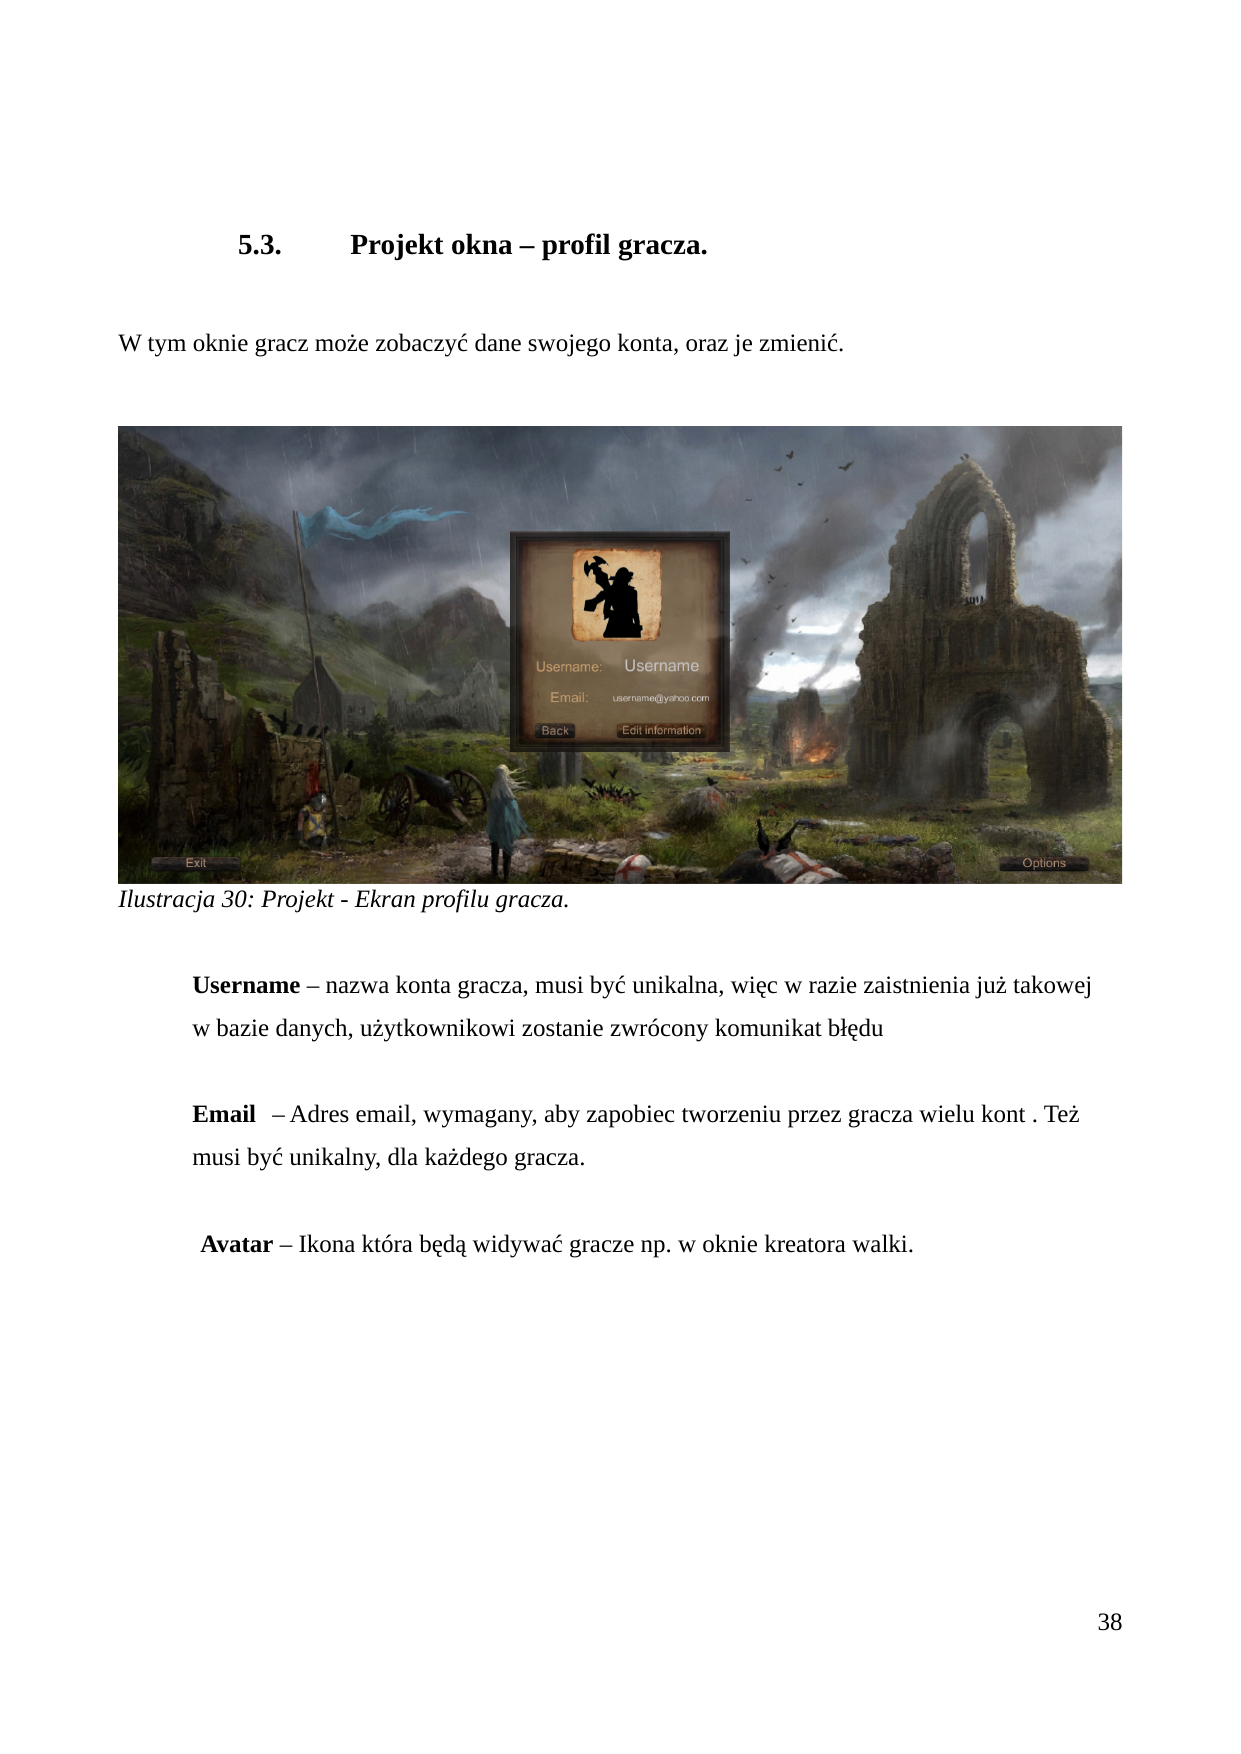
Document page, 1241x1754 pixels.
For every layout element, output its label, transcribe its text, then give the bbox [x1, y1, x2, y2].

list Projekt okna – profil gracza. [231, 227, 1122, 261]
text Email – Adres email, wymagany, aby zapobiec tworzeniu przez gracza wielu kont . Też musi być unikalny, dla każdego gracza. [118, 1099, 1122, 1171]
text Username – nazwa konta gracza, musi być unikalna, więc w razie zaistnienia już takowej w bazie danych, użytkownikowi zostanie zwrócony komunikat błędu [118, 970, 1122, 1042]
text W tym oknie gracz może zobaczyć dane swojego konta, oraz je zmienić. [118, 328, 1122, 357]
text Avatar – Ikona która będą widywać gracze np. w oknie kreatora walki. [118, 1229, 1122, 1257]
picture [118, 426, 1123, 884]
text Ilustracja 30: Projekt - Ekran profilu gracza. [118, 884, 1122, 912]
